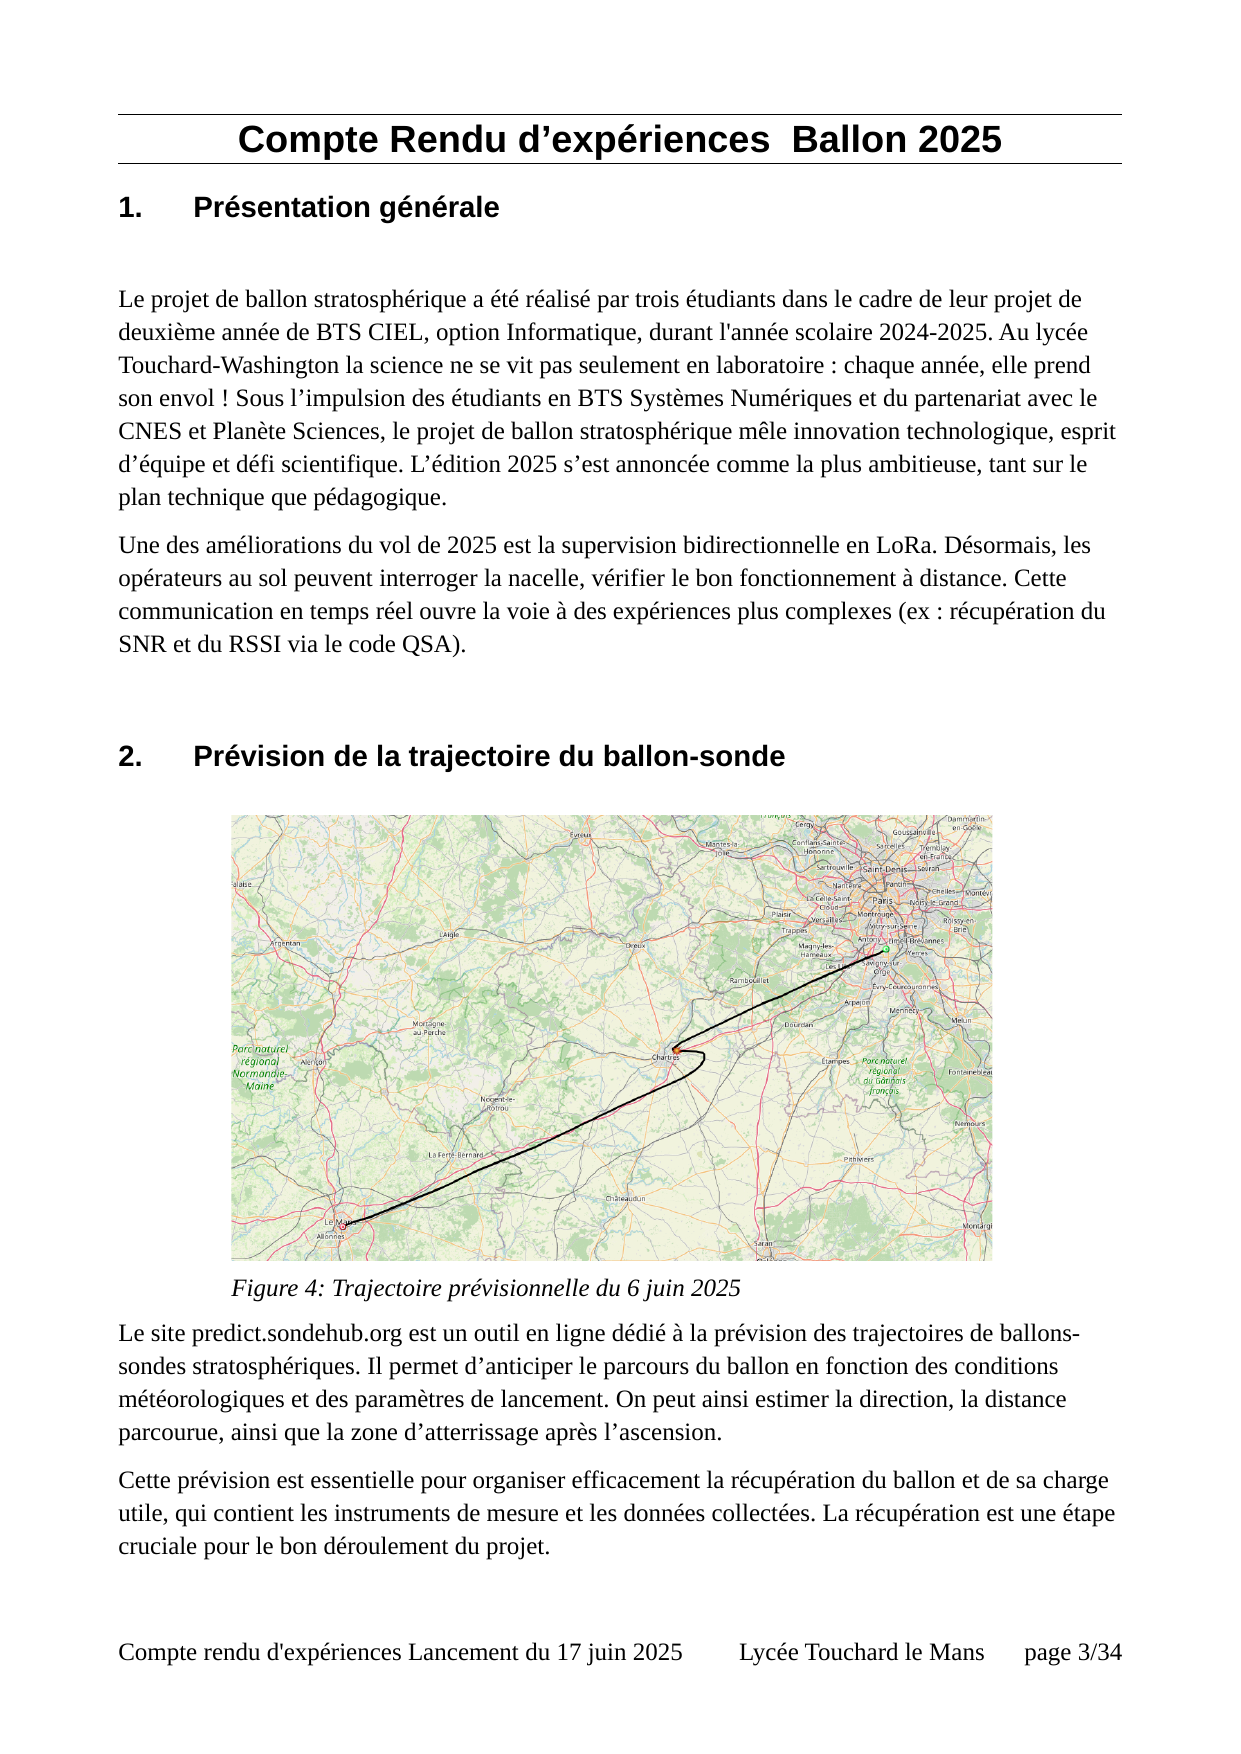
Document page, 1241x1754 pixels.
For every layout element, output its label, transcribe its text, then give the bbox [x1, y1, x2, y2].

subtitle Compte Rendu d’expériences Ballon 2025 [118, 115, 1122, 163]
subtitle Présentation générale [118, 190, 1122, 224]
text Une des améliorations du vol de 2025 est la supervision bidirectionnelle en LoRa. Désormais, les opérateurs au sol peuvent interroger la nacelle, vérifier le bon fonctionnement à distance. Cette communication en temps réel ouvre la voie à des expériences plus complexes (ex : récupération du SNR et du RSSI via le code QSA). [118, 530, 1122, 658]
text Cette prévision est essentielle pour organiser efficacement la récupération du ballon et de sa charge utile, qui contient les instruments de mesure et les données collectées. La récupération est une étape cruciale pour le bon déroulement du projet. [118, 1465, 1122, 1560]
text Figure 4: Trajectoire prévisionnelle du 6 juin 2025 [231, 1261, 992, 1302]
text Le projet de ballon stratosphérique a été réalisé par trois étudiants dans le cadre de leur projet de deuxième année de BTS CIEL, option Informatique, durant l'année scolaire 2024-2025. Au lycée Touchard-Washington la science ne se vit pas seulement en laboratoire : chaque année, elle prend son envol ! Sous l’impulsion des étudiants en BTS Systèmes Numériques et du partenariat avec le CNES et Planète Sciences, le projet de ballon stratosphérique mêle innovation technologique, esprit d’équipe et défi scientifique. L’édition 2025 s’est annoncée comme la plus ambitieuse, tant sur le plan technique que pédagogique. [118, 284, 1122, 511]
subtitle Prévision de la trajectoire du ballon-sonde [118, 739, 1122, 772]
text Le site predict.sondehub.org est un outil en ligne dédié à la prévision des trajectoires de ballons-sondes stratosphériques. Il permet d’anticiper le parcours du ballon en fonction des conditions météorologiques et des paramètres de lancement. On peut ainsi estimer la direction, la distance parcourue, ainsi que la zone d’atterrissage après l’ascension. [118, 785, 1122, 1446]
picture [231, 815, 993, 1261]
